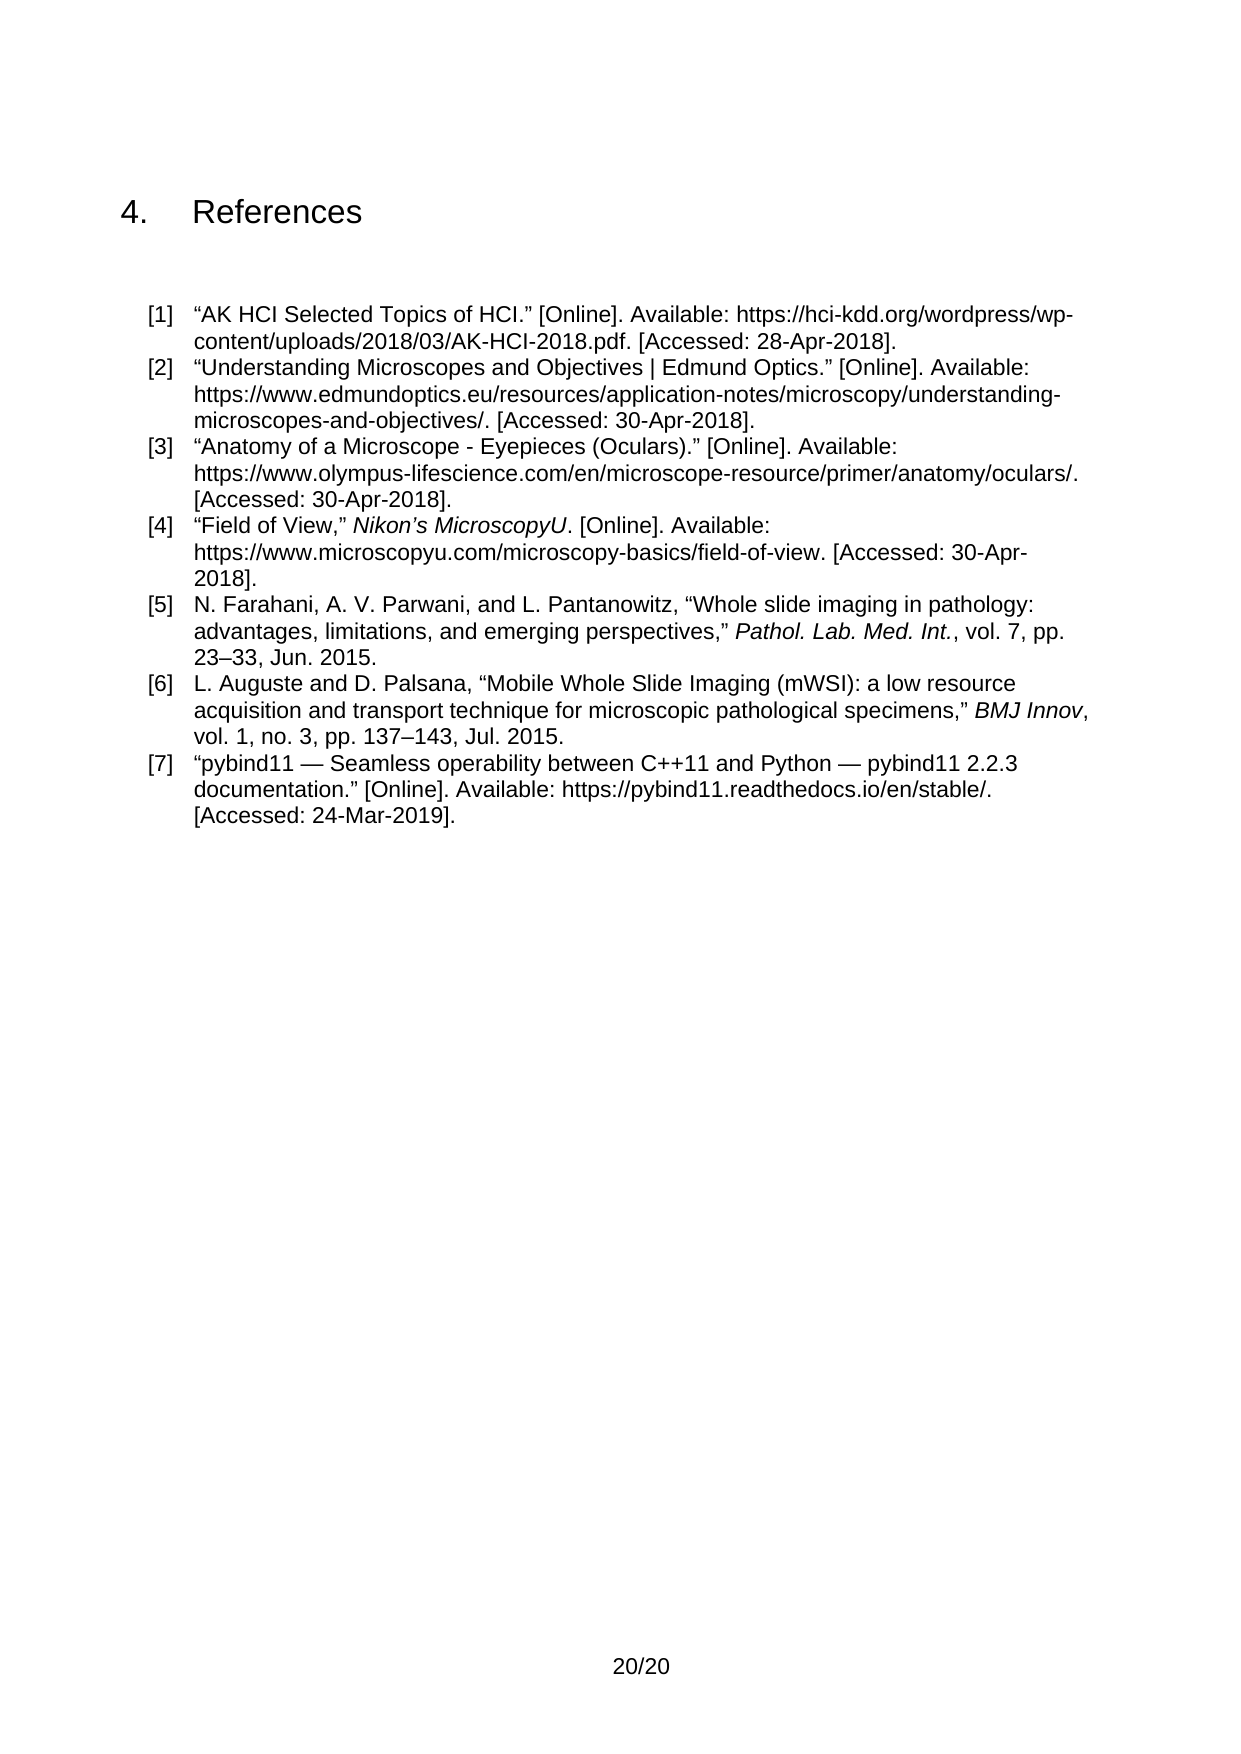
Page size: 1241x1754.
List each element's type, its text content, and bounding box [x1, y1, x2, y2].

text [2] “Understanding Microscopes and Objectives | Edmund Optics.” [Online]. Available: https://www.edmundoptics.eu/resources/application-notes/microscopy/understanding-microscopes-and-objectives/. [Accessed: 30-Apr-2018]. [148, 354, 1090, 433]
text [6] L. Auguste and D. Palsana, “Mobile Whole Slide Imaging (mWSI): a low resource acquisition and transport technique for microscopic pathological specimens,” BMJ Innov, vol. 1, no. 3, pp. 137–143, Jul. 2015. [148, 670, 1090, 749]
text [7] “pybind11 — Seamless operability between C++11 and Python — pybind11 2.2.3 documentation.” [Online]. Available: https://pybind11.readthedocs.io/en/stable/. [Accessed: 24-Mar-2019]. [148, 749, 1090, 828]
text [1] “AK HCI Selected Topics of HCI.” [Online]. Available: https://hci-kdd.org/wordpress/wp-content/uploads/2018/03/AK-HCI-2018.pdf. [Accessed: 28-Apr-2018]. [148, 301, 1090, 354]
text [3] “Anatomy of a Microscope - Eyepieces (Oculars).” [Online]. Available: https://www.olympus-lifescience.com/en/microscope-resource/primer/anatomy/oculars/. [Accessed: 30-Apr-2018]. [148, 433, 1090, 512]
subtitle References [148, 192, 1090, 230]
text [4] “Field of View,” Nikon’s MicroscopyU. [Online]. Available: https://www.microscopyu.com/microscopy-basics/field-of-view. [Accessed: 30-Apr-2018]. [148, 512, 1090, 591]
text [5] N. Farahani, A. V. Parwani, and L. Pantanowitz, “Whole slide imaging in pathology: advantages, limitations, and emerging perspectives,” Pathol. Lab. Med. Int., vol. 7, pp. 23–33, Jun. 2015. [148, 591, 1090, 670]
